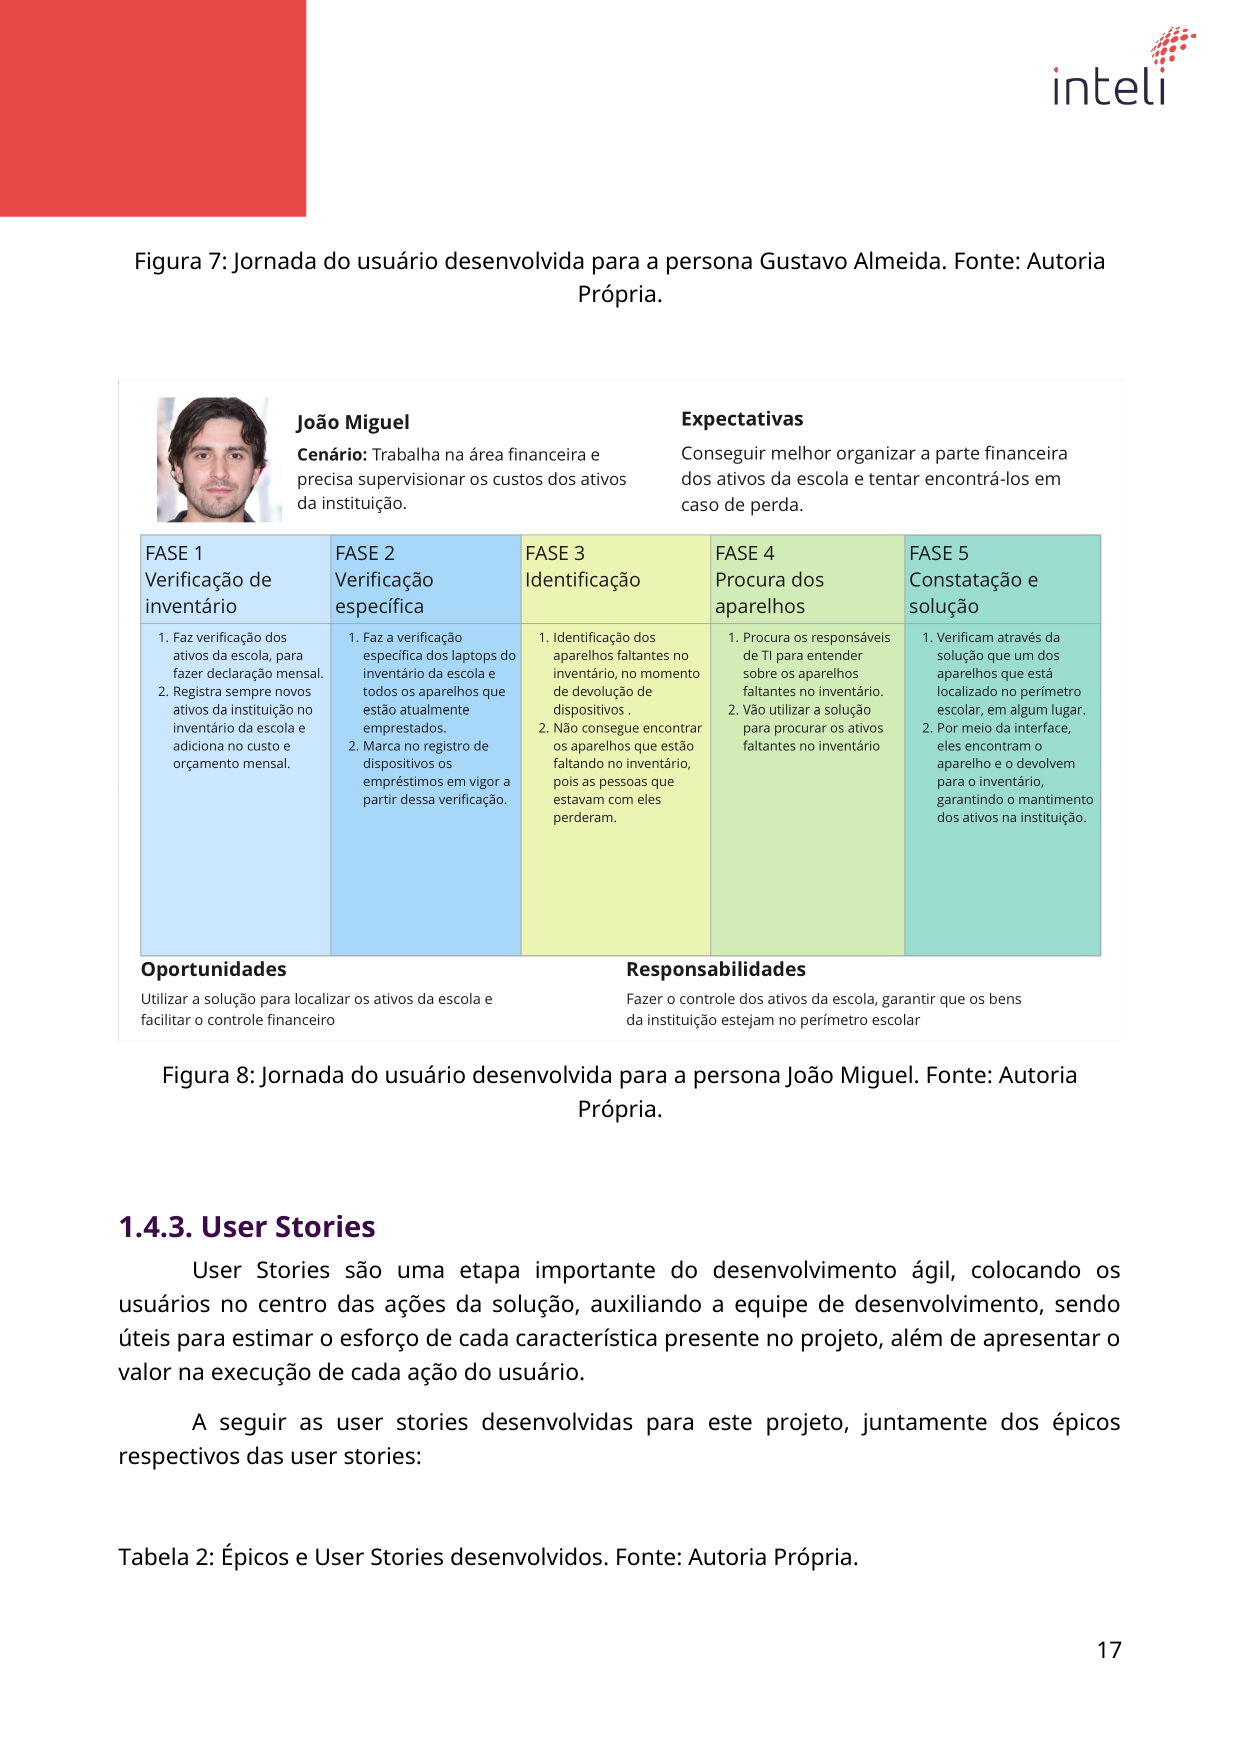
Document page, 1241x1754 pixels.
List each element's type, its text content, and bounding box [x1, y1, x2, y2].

text Figura 7: Jornada do usuário desenvolvida para a persona Gustavo Almeida. Fonte: Autoria Própria. [118, 118, 1122, 309]
text A seguir as user stories desenvolvidas para este projeto, juntamente dos épicos respectivos das user stories: [118, 1406, 1122, 1471]
text Tabela 2: Épicos e User Stories desenvolvidos. Fonte: Autoria Própria. [118, 1541, 1122, 1572]
picture [1054, 27, 1197, 105]
subtitle 1.4.3. User Stories [118, 1206, 1122, 1246]
text User Stories são uma etapa importante do desenvolvimento ágil, colocando os usuários no centro das ações da solução, auxiliando a equipe de desenvolvimento, sendo úteis para estimar o esforço de cada característica presente no projeto, além de apresentar o valor na execução de cada ação do usuário. [118, 1254, 1122, 1387]
picture [0, 0, 307, 217]
picture [118, 379, 1123, 1041]
text Figura 8: Jornada do usuário desenvolvida para a persona João Miguel. Fonte: Autoria Própria. [118, 1059, 1122, 1124]
